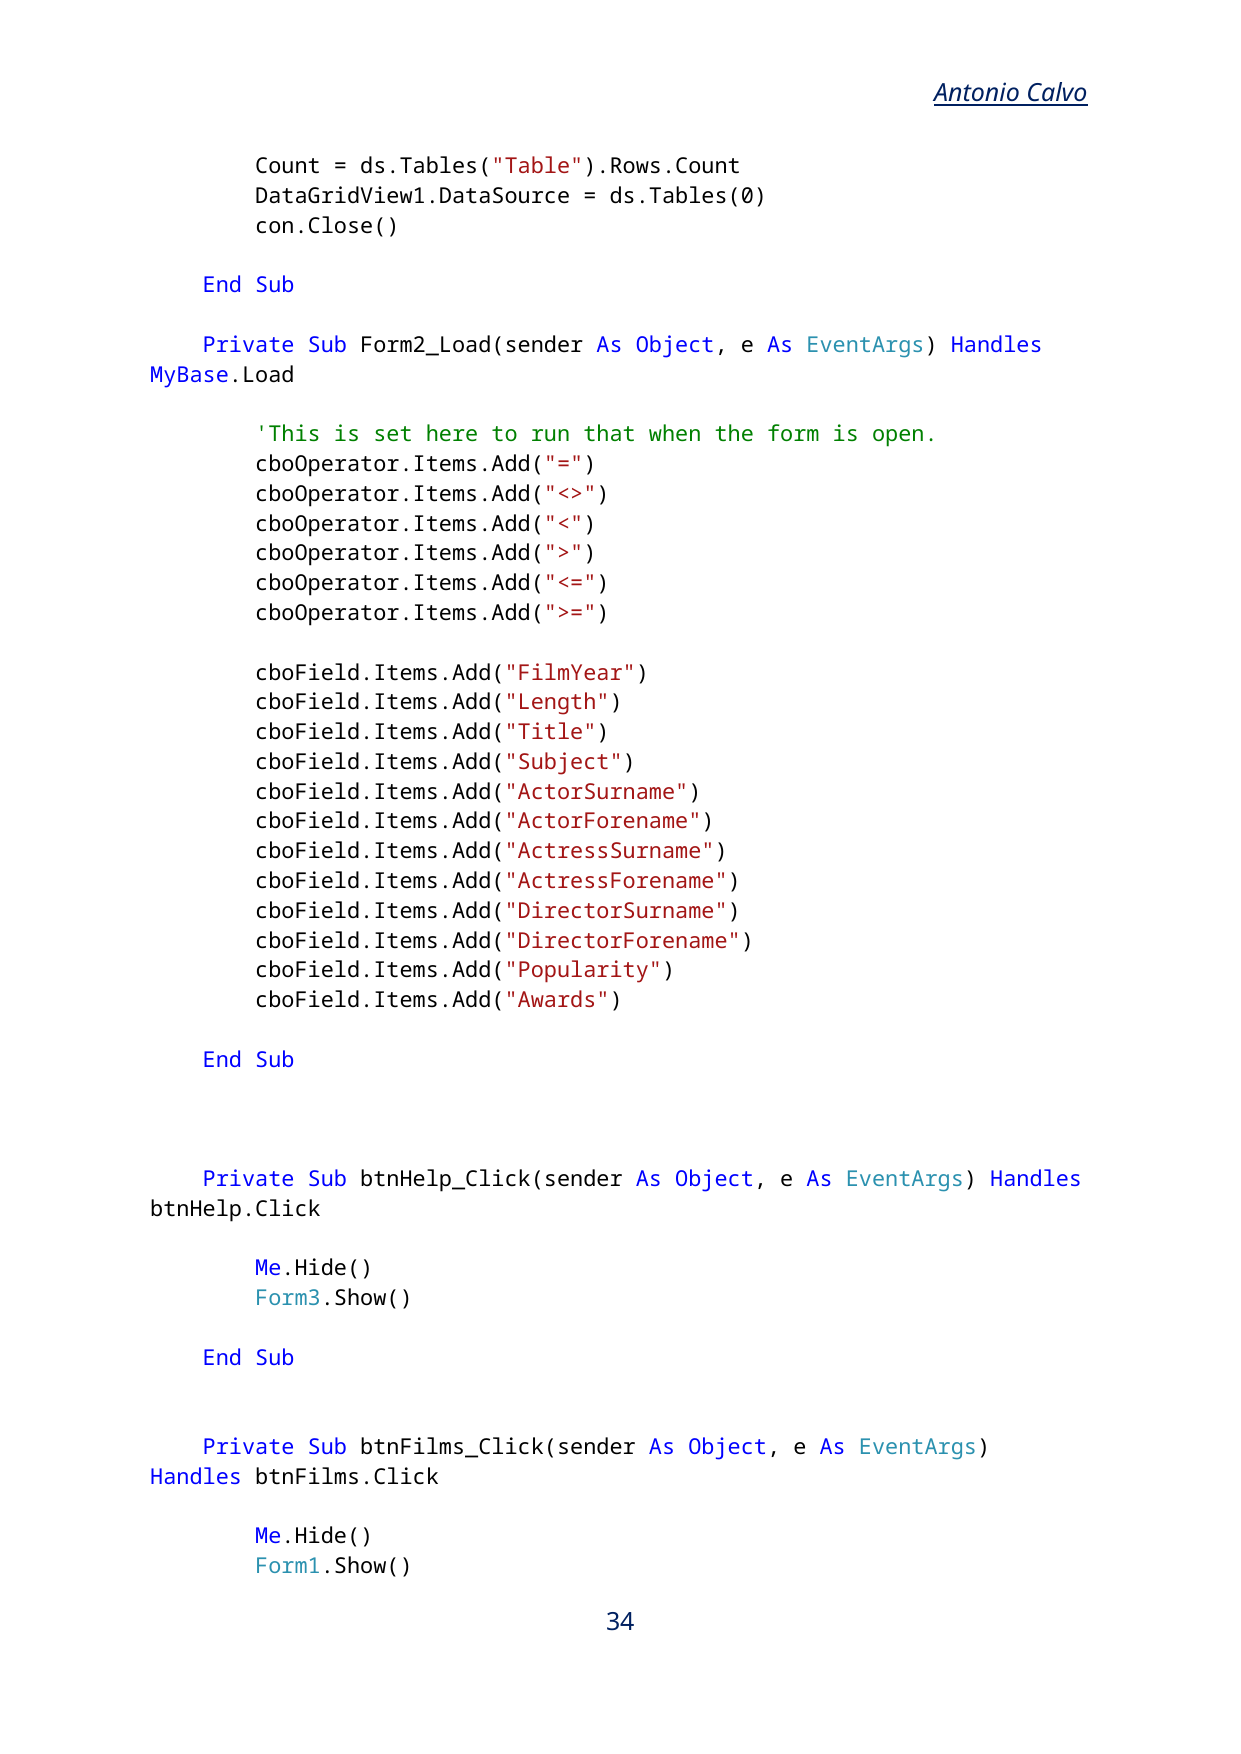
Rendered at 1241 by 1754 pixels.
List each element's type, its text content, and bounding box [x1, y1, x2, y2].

text Me.Hide() [150, 1252, 1090, 1282]
text Private Sub Form2_Load(sender As Object, e As EventArgs) Handles MyBase.Load [150, 329, 1090, 388]
text cboField.Items.Add("Length") [150, 686, 1090, 716]
text cboOperator.Items.Add(">=") [150, 597, 1090, 627]
text cboField.Items.Add("Popularity") [150, 954, 1090, 984]
text cboOperator.Items.Add("<") [150, 507, 1090, 537]
text Form1.Show() [150, 1550, 1090, 1580]
text cboField.Items.Add("Subject") [150, 746, 1090, 776]
text cboField.Items.Add("ActressForename") [150, 865, 1090, 895]
text cboOperator.Items.Add("<>") [150, 478, 1090, 507]
text con.Close() [150, 209, 1090, 239]
text DataGridView1.DataSource = ds.Tables(0) [150, 180, 1090, 209]
text 'This is set here to run that when the form is open. [150, 418, 1090, 448]
text cboField.Items.Add("Title") [150, 716, 1090, 746]
text cboOperator.Items.Add("<=") [150, 567, 1090, 597]
text Me.Hide() [150, 1520, 1090, 1550]
text cboField.Items.Add("Awards") [150, 984, 1090, 1014]
text cboField.Items.Add("ActorSurname") [150, 776, 1090, 805]
text cboField.Items.Add("DirectorForename") [150, 924, 1090, 954]
text Private Sub btnHelp_Click(sender As Object, e As EventArgs) Handles btnHelp.Click [150, 1163, 1090, 1222]
text cboField.Items.Add("ActorForename") [150, 805, 1090, 835]
text Count = ds.Tables("Table").Rows.Count [150, 150, 1090, 180]
text Private Sub btnFilms_Click(sender As Object, e As EventArgs) Handles btnFilms.Click [150, 1431, 1090, 1491]
text End Sub [150, 1044, 1090, 1073]
text cboField.Items.Add("DirectorSurname") [150, 895, 1090, 924]
text cboOperator.Items.Add(">") [150, 537, 1090, 567]
text End Sub [150, 269, 1090, 299]
text cboOperator.Items.Add("=") [150, 448, 1090, 478]
text cboField.Items.Add("ActressSurname") [150, 835, 1090, 865]
text End Sub [150, 1342, 1090, 1371]
text Form3.Show() [150, 1282, 1090, 1312]
text cboField.Items.Add("FilmYear") [150, 656, 1090, 686]
